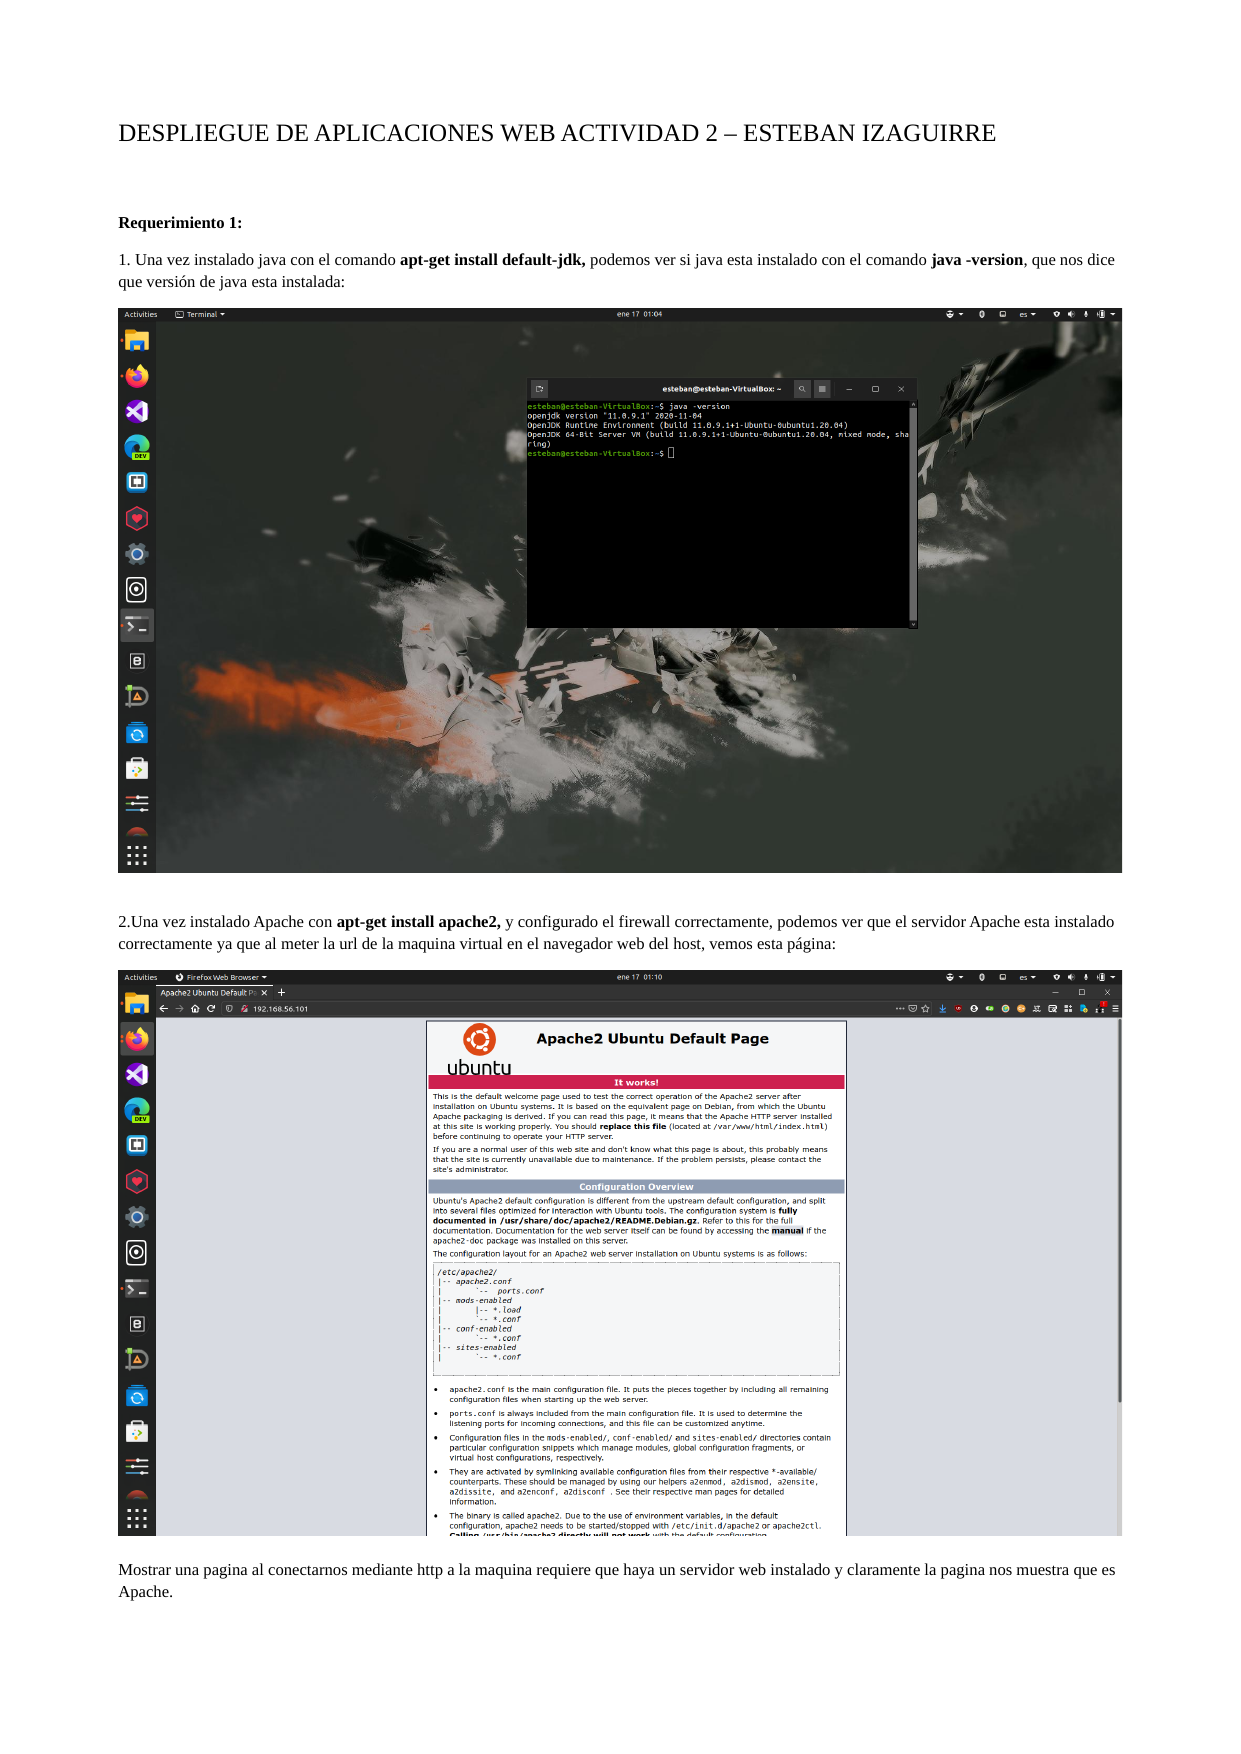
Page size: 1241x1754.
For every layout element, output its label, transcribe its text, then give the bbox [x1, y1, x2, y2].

text Requerimiento 1: [118, 213, 1122, 232]
picture [118, 308, 1123, 873]
text Mostrar una pagina al conectarnos mediante http a la maquina requiere que haya un servidor web instalado y claramente la pagina nos muestra que es Apache. [118, 1536, 1122, 1601]
picture [118, 970, 1123, 1536]
text 1. Una vez instalado java con el comando apt-get install default-jdk, podemos ver si java esta instalado con el comando java -version, que nos dice que versión de java esta instalada: [118, 249, 1122, 291]
text 2.Una vez instalado Apache con apt-get install apache2, y configurado el firewall correctamente, podemos ver que el servidor Apache esta instalado correctamente ya que al meter la url de la maquina virtual en el navegador web del host, vemos esta página: [118, 912, 1122, 953]
